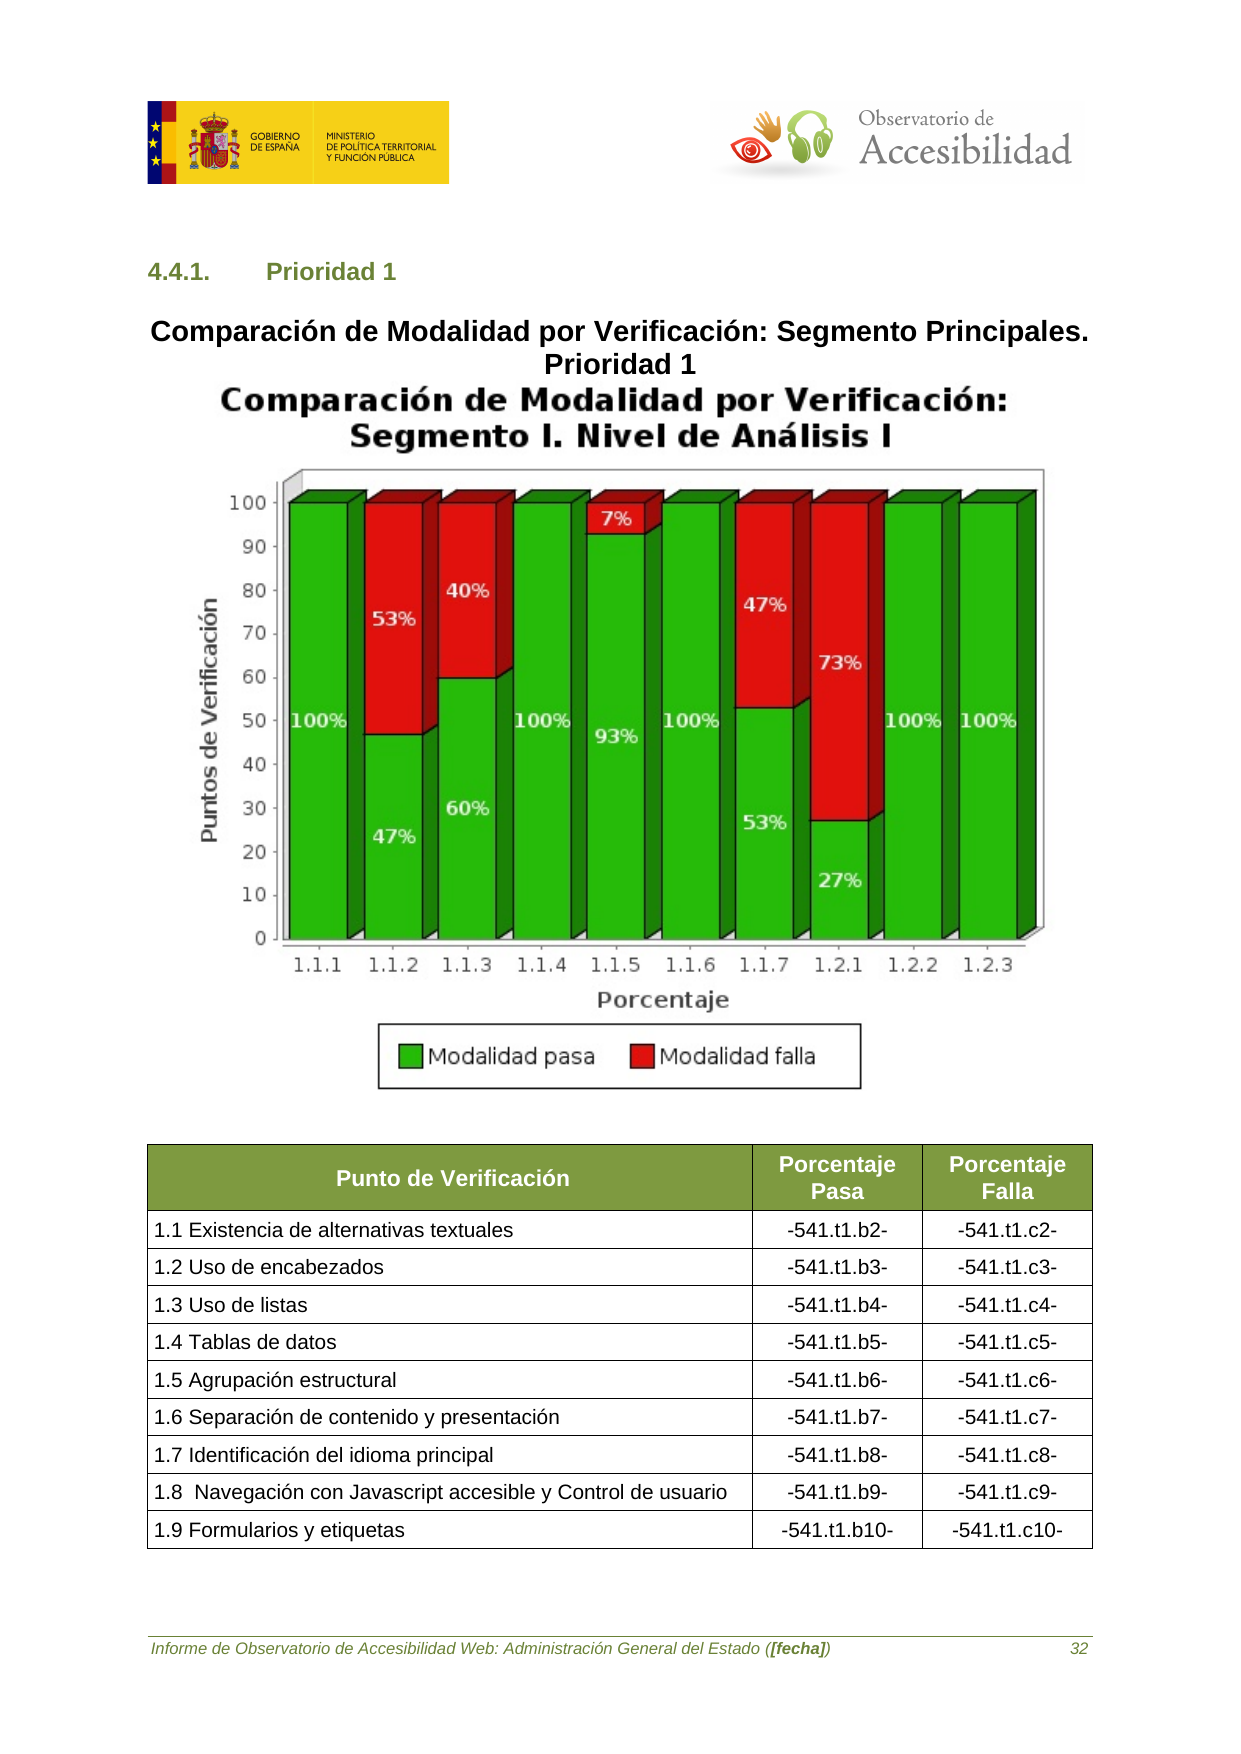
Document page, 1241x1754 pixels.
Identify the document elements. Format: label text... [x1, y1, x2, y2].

picture [178, 380, 1062, 1091]
table_cell -541.t1.b9- [753, 1474, 922, 1510]
table_cell -541.t1.b2- [753, 1211, 922, 1248]
table_header Porcentaje Pasa [753, 1145, 922, 1210]
table_cell -541.t1.b7- [753, 1399, 922, 1435]
table_cell 1.5 Agrupación estructural [148, 1361, 752, 1398]
table_cell -541.t1.c4- [923, 1286, 1092, 1323]
table_cell 1.7 Identificación del idioma principal [148, 1436, 752, 1473]
table_cell 1.2 Uso de encabezados [148, 1249, 752, 1285]
table_cell -541.t1.b10- [753, 1511, 922, 1548]
table_cell -541.t1.c7- [923, 1399, 1092, 1435]
table_cell 1.4 Tablas de datos [148, 1324, 752, 1360]
table_cell -541.t1.c9- [923, 1474, 1092, 1510]
table_header Punto de Verificación [148, 1145, 752, 1210]
picture [147, 101, 450, 184]
table_cell -541.t1.b5- [753, 1324, 922, 1360]
table_cell -541.t1.b6- [753, 1361, 922, 1398]
picture [710, 101, 1086, 184]
table_cell -541.t1.c8- [923, 1436, 1092, 1473]
table_cell 1.6 Separación de contenido y presentación [148, 1399, 752, 1435]
table_cell -541.t1.c3- [923, 1249, 1092, 1285]
table_cell 1.3 Uso de listas [148, 1286, 752, 1323]
table_cell -541.t1.c10- [923, 1511, 1092, 1548]
table_cell -541.t1.c5- [923, 1324, 1092, 1360]
subtitle Prioridad 1 [148, 257, 1092, 286]
table_cell -541.t1.b3- [753, 1249, 922, 1285]
table_cell 1.1 Existencia de alternativas textuales [148, 1211, 752, 1248]
table_cell -541.t1.b8- [753, 1436, 922, 1473]
table_cell 1.8 Navegación con Javascript accesible y Control de usuario [148, 1474, 752, 1510]
text Comparación de Modalidad por Verificación: Segmento Principales. Prioridad 1 [148, 314, 1092, 381]
table_cell -541.t1.c6- [923, 1361, 1092, 1398]
table_cell -541.t1.b4- [753, 1286, 922, 1323]
table_header Porcentaje Falla [923, 1145, 1092, 1210]
table_cell -541.t1.c2- [923, 1211, 1092, 1248]
table_cell 1.9 Formularios y etiquetas [148, 1511, 752, 1548]
